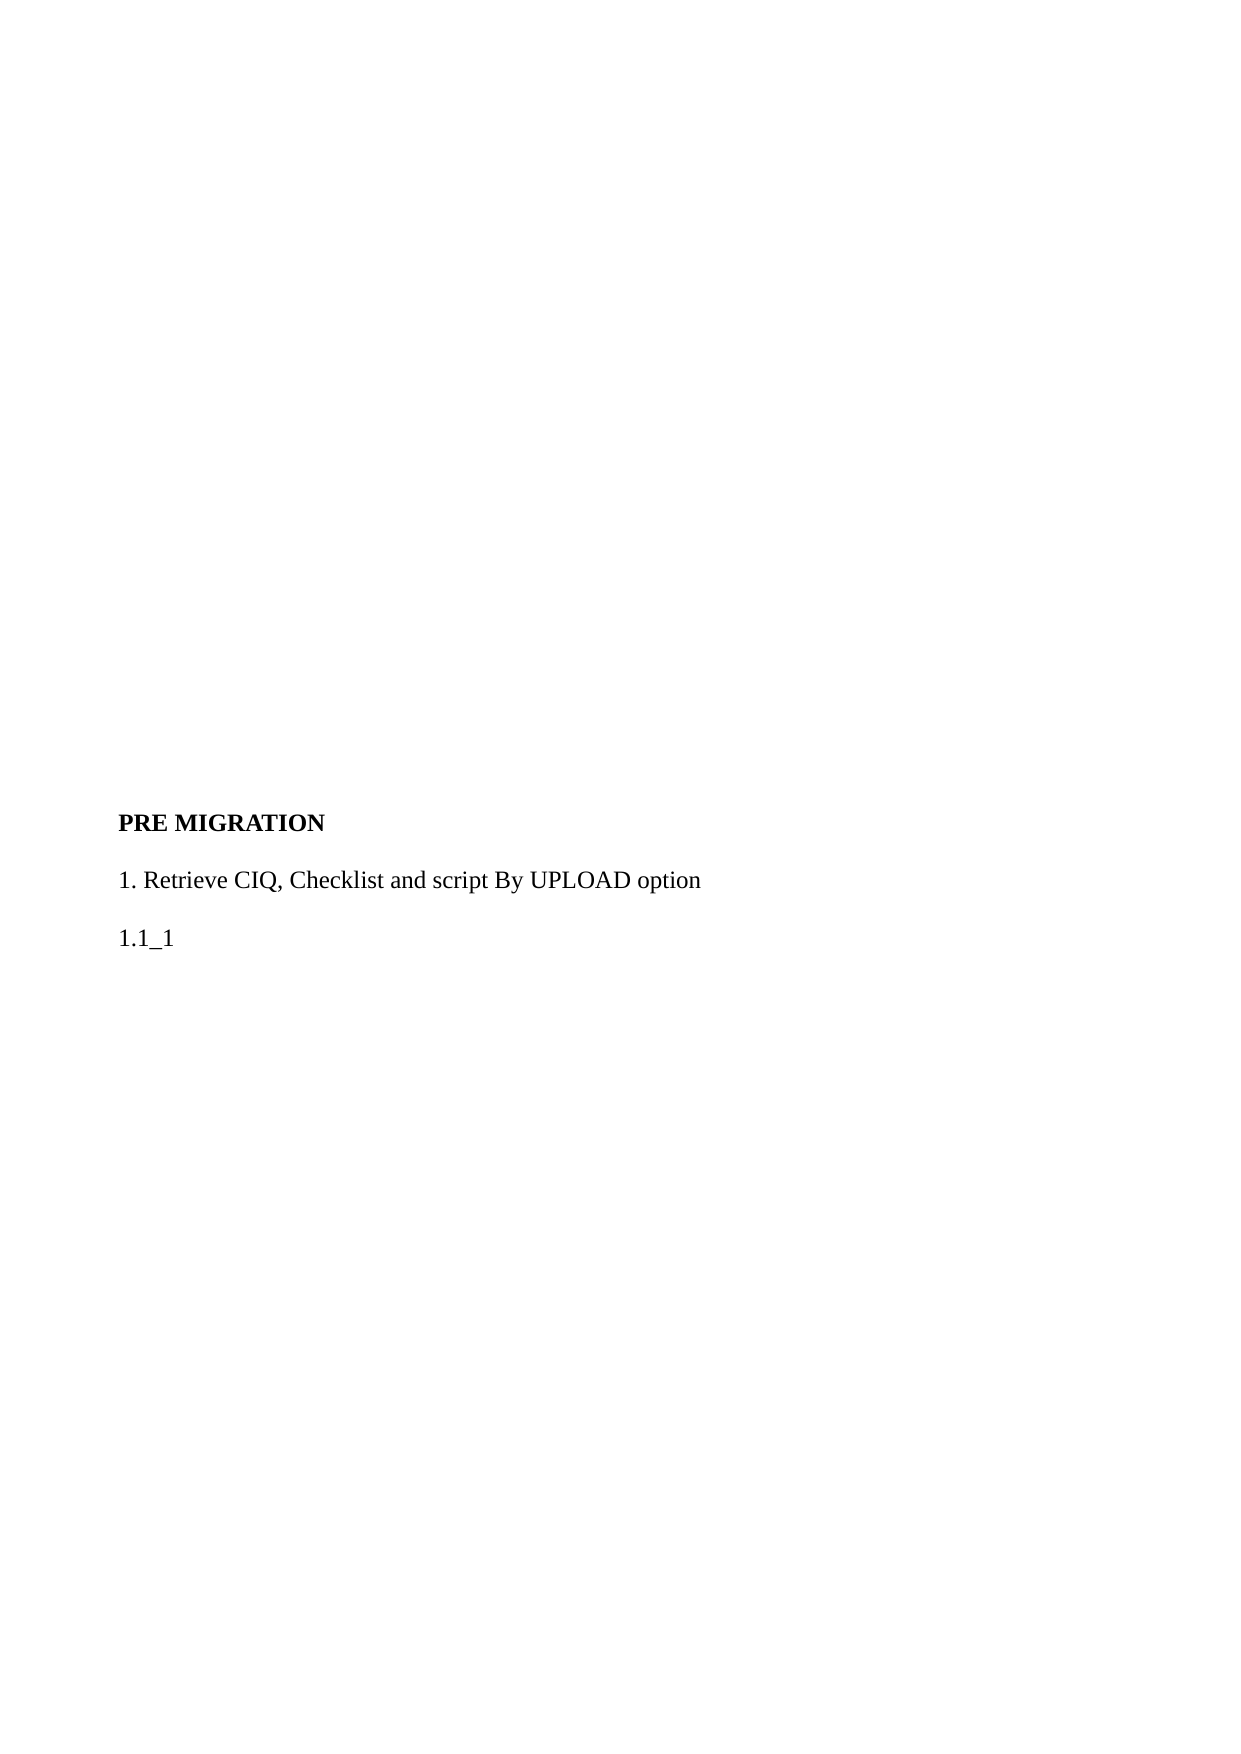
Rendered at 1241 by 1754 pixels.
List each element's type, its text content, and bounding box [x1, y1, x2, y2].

text 1.1_1 [118, 923, 1122, 952]
text PRE MIGRATION [118, 808, 1122, 837]
text 1. Retrieve CIQ, Checklist and script By UPLOAD option [118, 866, 1122, 894]
